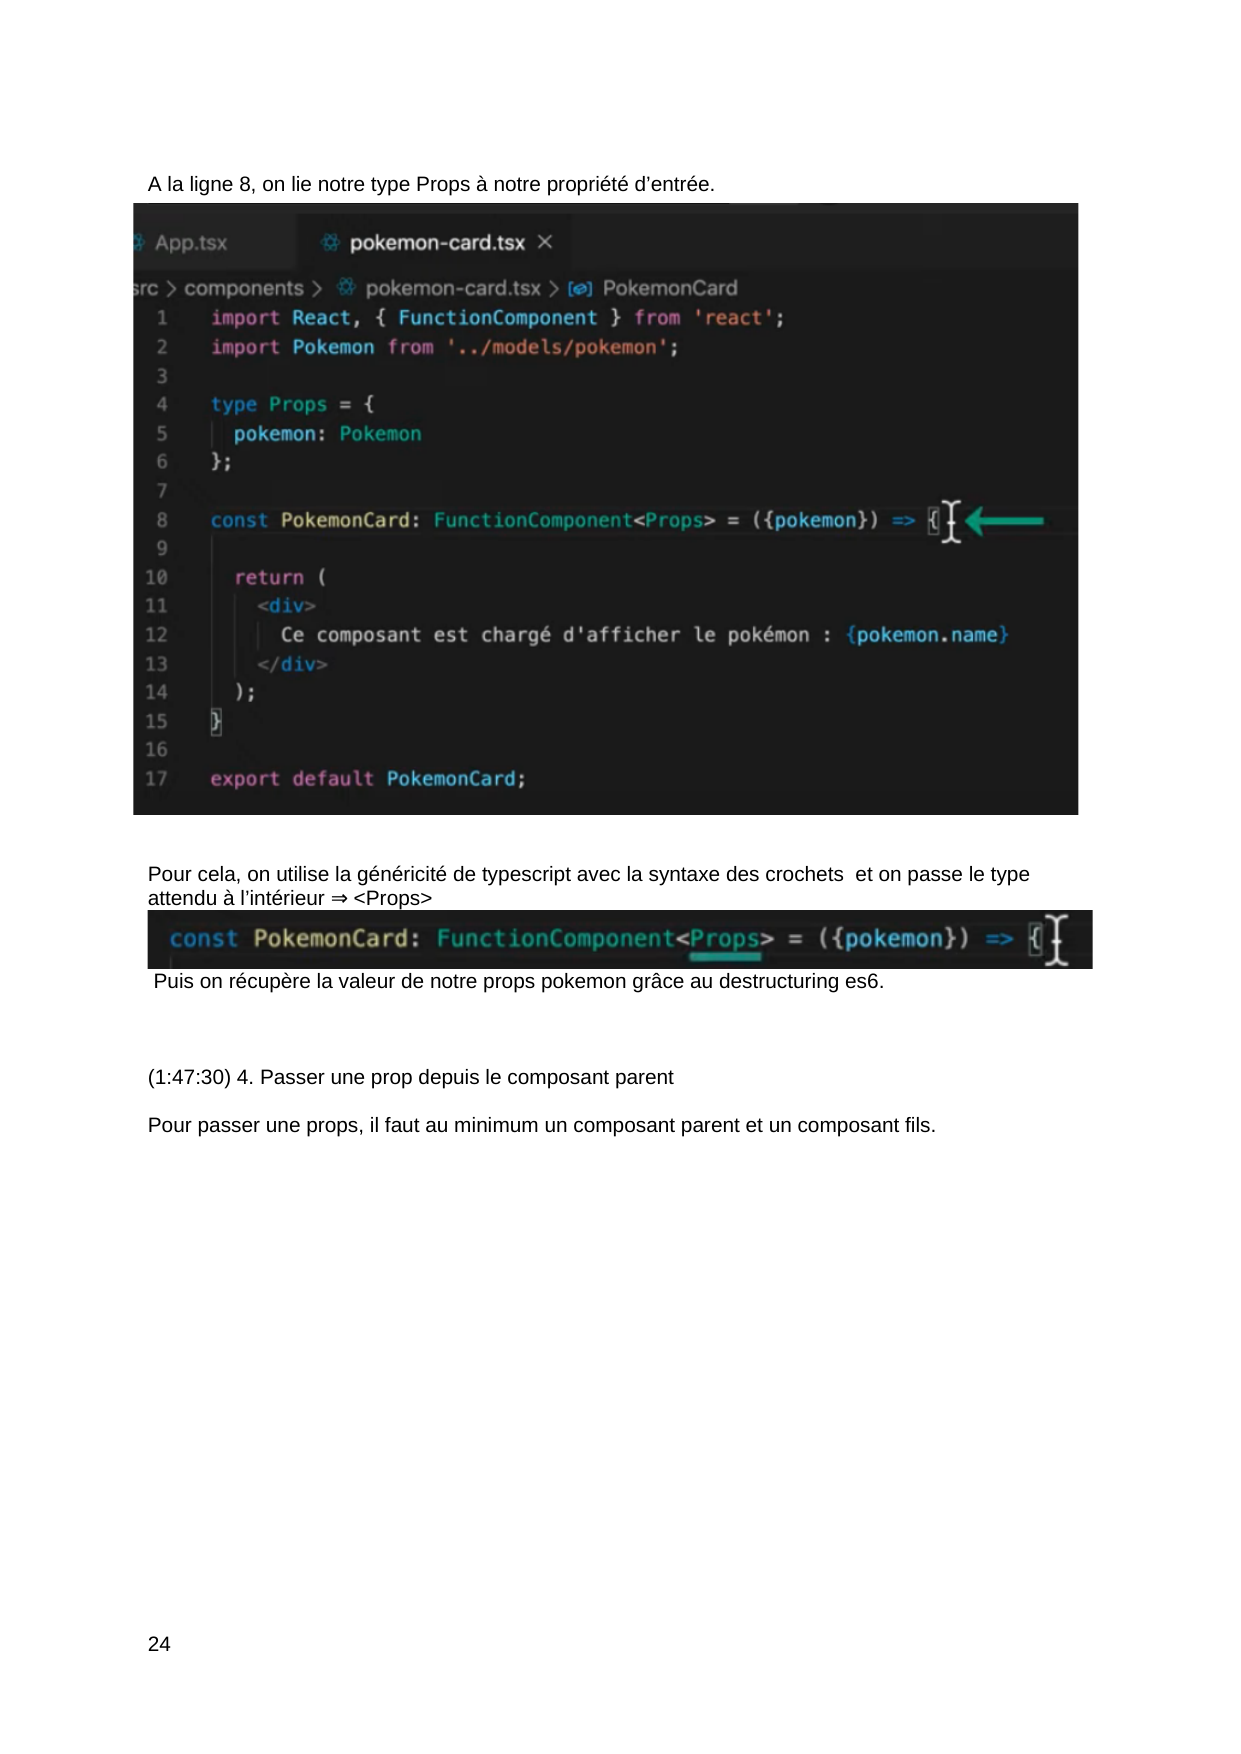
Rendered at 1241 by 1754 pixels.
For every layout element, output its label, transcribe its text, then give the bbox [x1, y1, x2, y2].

picture [147, 910, 1093, 969]
picture [133, 203, 1079, 815]
text Pour cela, on utilise la généricité de typescript avec la syntaxe des crochets et on passe le type attendu à l’intérieur ⇒ <Props> [148, 862, 1093, 910]
text Puis on récupère la valeur de notre props pokemon grâce au destructuring es6. [148, 969, 1093, 993]
text Pour passer une props, il faut au minimum un composant parent et un composant fils. [148, 1113, 1093, 1137]
text (1:47:30) 4. Passer une prop depuis le composant parent [148, 1065, 1093, 1089]
text A la ligne 8, on lie notre type Props à notre propriété d’entrée. [148, 172, 1093, 196]
